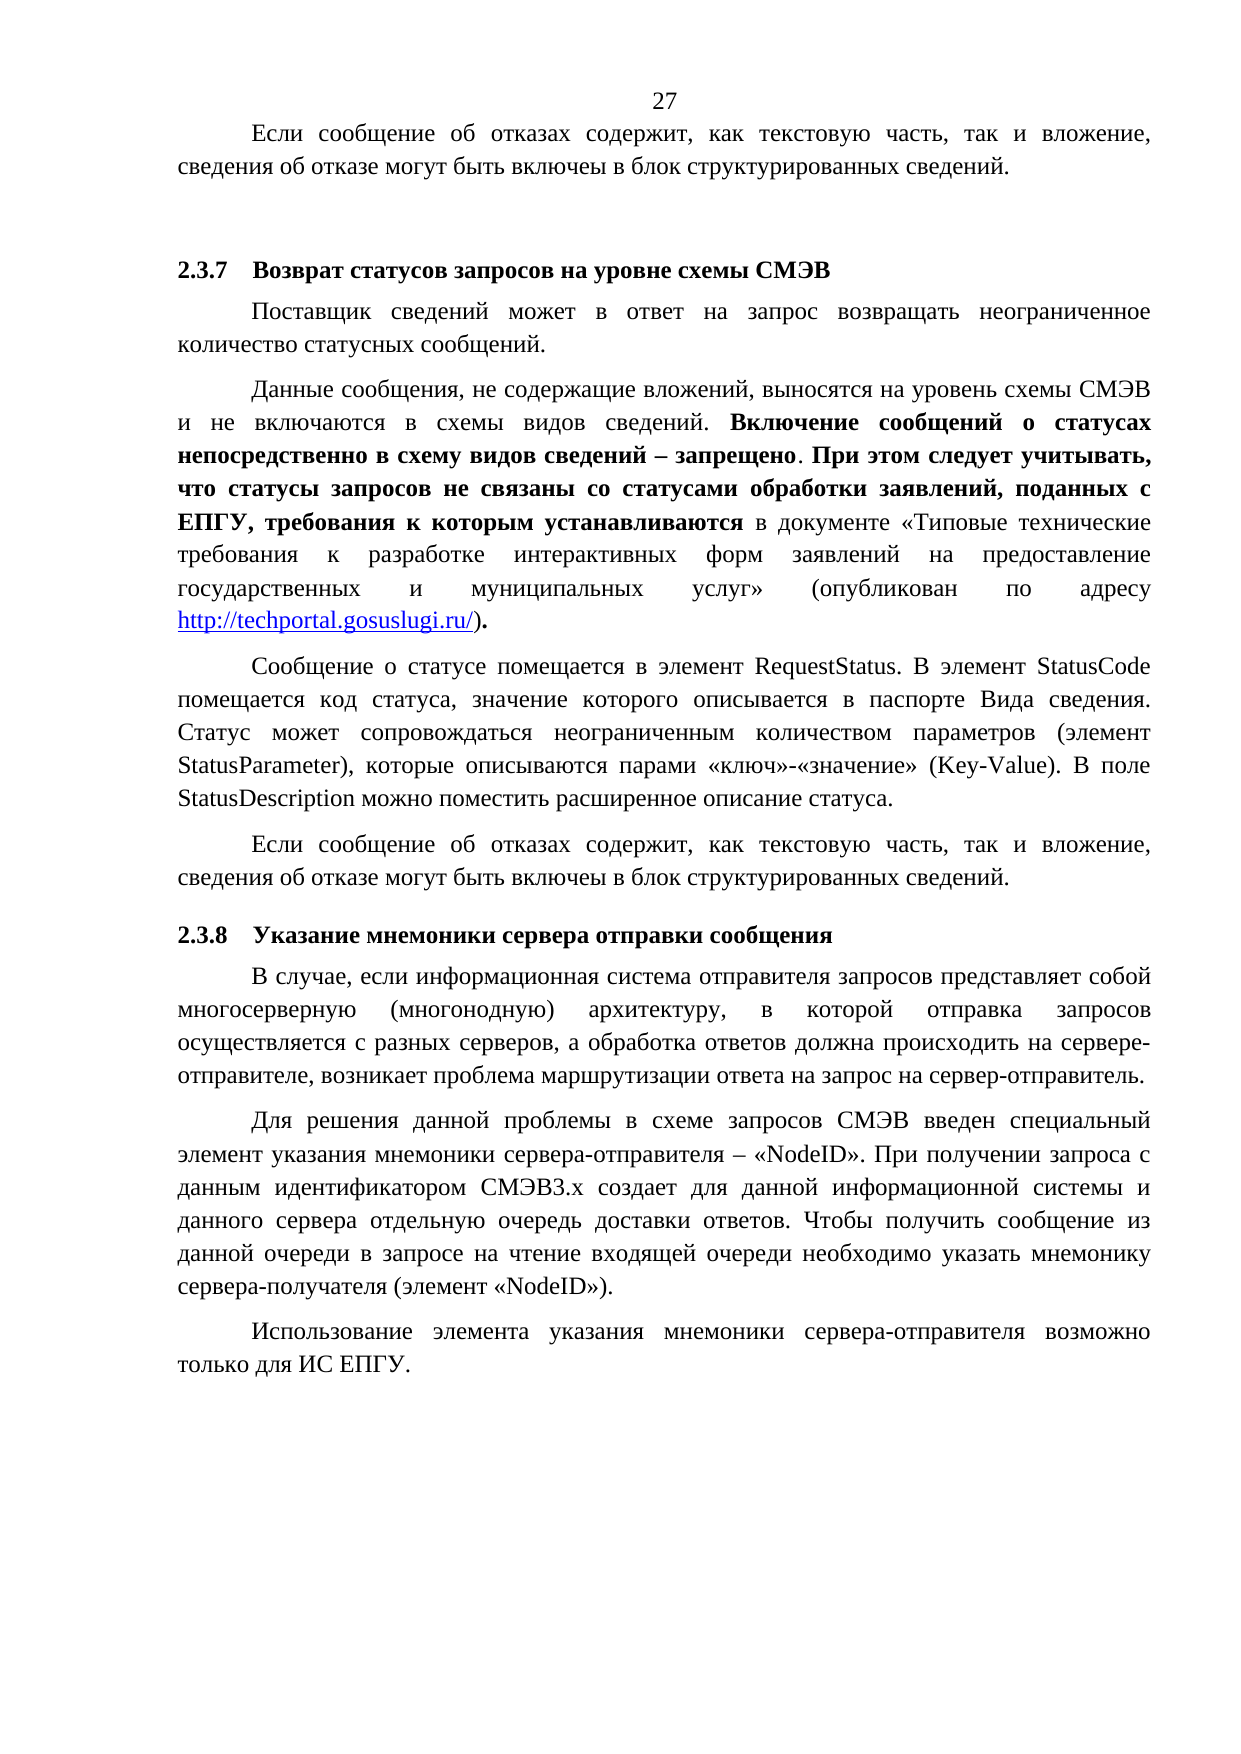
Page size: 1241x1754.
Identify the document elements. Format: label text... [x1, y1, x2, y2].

text Если сообщение об отказах содержит, как текстовую часть, так и вложение, сведения об отказе могут быть включеы в блок структурированных сведений. [177, 118, 1152, 180]
text Поставщик сведений может в ответ на запрос возвращать неограниченное количество статусных сообщений. [177, 296, 1152, 358]
subtitle Указание мнемоники сервера отправки сообщения [177, 920, 1152, 948]
text Если сообщение об отказах содержит, как текстовую часть, так и вложение, сведения об отказе могут быть включеы в блок структурированных сведений. [177, 829, 1152, 891]
text Данные сообщения, не содержащие вложений, выносятся на уровень схемы СМЭВ и не включаются в схемы видов сведений. Включение сообщений о статусах непосредственно в схему видов сведений – запрещено. При этом следует учитывать, что статусы запросов не связаны со статусами обработки заявлений, поданных с ЕПГУ, требования к которым устанавливаются в документе «Типовые технические требования к разработке интерактивных форм заявлений на предоставление государственных и муниципальных услуг» (опубликован по адресу http://techportal.gosuslugi.ru/). [177, 374, 1152, 634]
subtitle Возврат статусов запросов на уровне схемы СМЭВ [177, 255, 1152, 283]
text В случае, если информационная система отправителя запросов представляет собой многосерверную (многонодную) архитектуру, в которой отправка запросов осуществляется с разных серверов, а обработка ответов должна происходить на сервере-отправителе, возникает проблема маршрутизации ответа на запрос на сервер-отправитель. [177, 961, 1152, 1089]
text Сообщение о статусе помещается в элемент RequestStatus. В элемент StatusCode помещается код статуса, значение которого описывается в паспорте Вида сведения. Статус может сопровождаться неограниченным количеством параметров (элемент StatusParameter), которые описываются парами «ключ»-«значение» (Key-Value). В поле StatusDescription можно поместить расширенное описание статуса. [177, 651, 1152, 812]
text Использование элемента указания мнемоники сервера-отправителя возможно только для ИС ЕПГУ. [177, 1316, 1152, 1378]
text Для решения данной проблемы в схеме запросов СМЭВ введен специальный элемент указания мнемоники сервера-отправителя – «NodeID». При получении запроса с данным идентификатором СМЭВ3.х создает для данной информационной системы и данного сервера отдельную очередь доставки ответов. Чтобы получить сообщение из данной очереди в запросе на чтение входящей очереди необходимо указать мнемонику сервера-получателя (элемент «NodeID»). [177, 1106, 1152, 1299]
